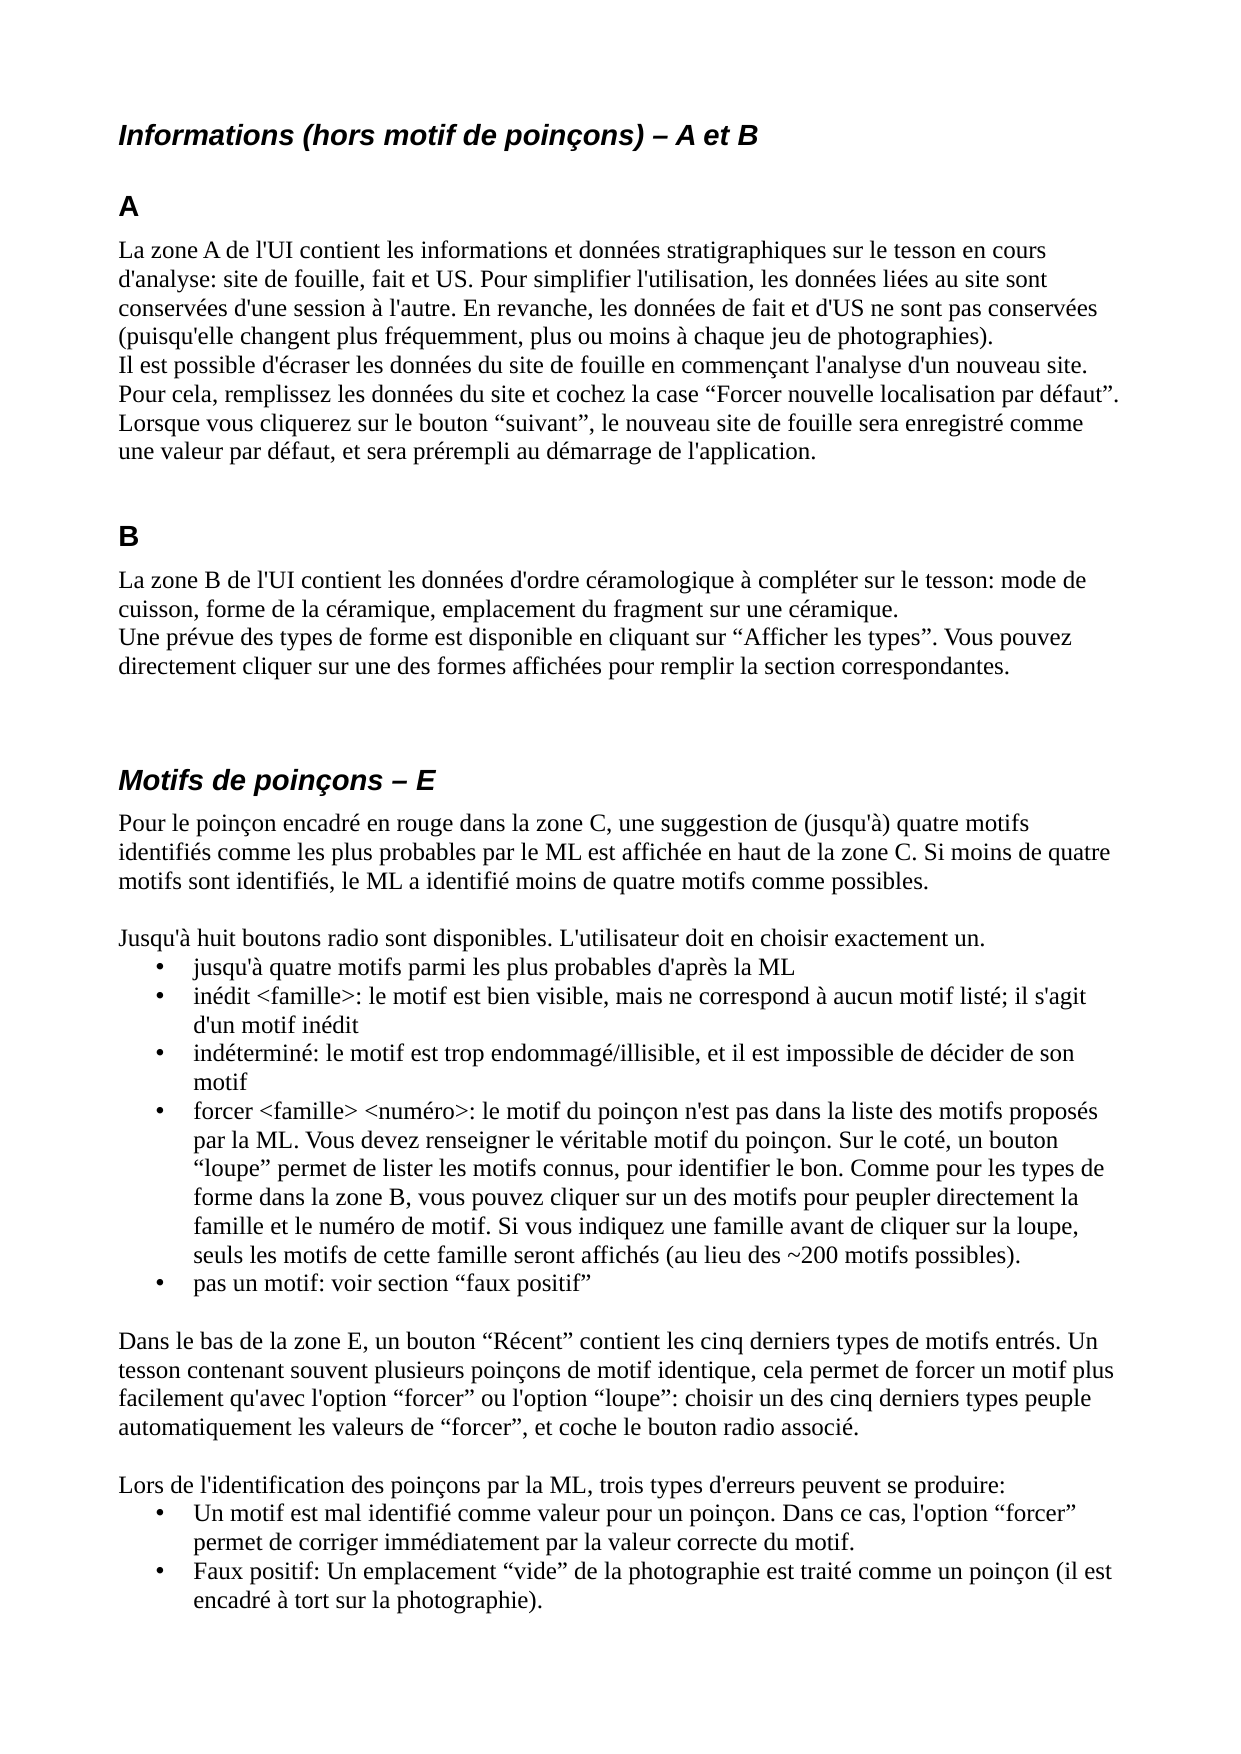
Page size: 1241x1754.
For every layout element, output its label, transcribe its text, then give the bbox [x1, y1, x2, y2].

text La zone B de l'UI contient les données d'ordre céramologique à compléter sur le tesson: mode de cuisson, forme de la céramique, emplacement du fragment sur une céramique. [118, 565, 1122, 622]
subtitle Informations (hors motif de poinçons) – A et B [118, 118, 1122, 152]
text Lors de l'identification des poinçons par la ML, trois types d'erreurs peuvent se produire: [118, 1470, 1122, 1498]
list forcer <famille> <numéro>: le motif du poinçon n'est pas dans la liste des motifs proposés par la ML. Vous devez renseigner le véritable motif du poinçon. Sur le coté, un bouton “loupe” permet de lister les motifs connus, pour identifier le bon. Comme pour les types de forme dans la zone B, vous pouvez cliquer sur un des motifs pour peupler directement la famille et le numéro de motif. Si vous indiquez une famille avant de cliquer sur la loupe, seuls les motifs de cette famille seront affichés (au lieu des ~200 motifs possibles). [156, 1096, 1122, 1268]
subtitle B [118, 519, 1122, 552]
text La zone A de l'UI contient les informations et données stratigraphiques sur le tesson en cours d'analyse: site de fouille, fait et US. Pour simplifier l'utilisation, les données liées au site sont conservées d'une session à l'autre. En revanche, les données de fait et d'US ne sont pas conservées (puisqu'elle changent plus fréquemment, plus ou moins à chaque jeu de photographies). [118, 235, 1122, 350]
list inédit <famille>: le motif est bien visible, mais ne correspond à aucun motif listé; il s'agit d'un motif inédit [156, 981, 1122, 1038]
subtitle Motifs de poinçons – E [118, 762, 1122, 796]
list indéterminé: le motif est trop endommagé/illisible, et il est impossible de décider de son motif [156, 1038, 1122, 1096]
list jusqu'à quatre motifs parmi les plus probables d'après la ML [156, 952, 1122, 981]
text Dans le bas de la zone E, un bouton “Récent” contient les cinq derniers types de motifs entrés. Un tesson contenant souvent plusieurs poinçons de motif identique, cela permet de forcer un motif plus facilement qu'avec l'option “forcer” ou l'option “loupe”: choisir un des cinq derniers types peuple automatiquement les valeurs de “forcer”, et coche le bouton radio associé. [118, 1326, 1122, 1441]
text Une prévue des types de forme est disponible en cliquant sur “Afficher les types”. Vous pouvez directement cliquer sur une des formes affichées pour remplir la section correspondantes. [118, 622, 1122, 680]
list Faux positif: Un emplacement “vide” de la photographie est traité comme un poinçon (il est encadré à tort sur la photographie). [156, 1556, 1122, 1613]
list pas un motif: voir section “faux positif” [156, 1268, 1122, 1297]
text Il est possible d'écraser les données du site de fouille en commençant l'analyse d'un nouveau site. Pour cela, remplissez les données du site et cochez la case “Forcer nouvelle localisation par défaut”. Lorsque vous cliquerez sur le bouton “suivant”, le nouveau site de fouille sera enregistré comme une valeur par défaut, et sera prérempli au démarrage de l'application. [118, 350, 1122, 465]
text Pour le poinçon encadré en rouge dans la zone C, une suggestion de (jusqu'à) quatre motifs identifiés comme les plus probables par le ML est affichée en haut de la zone C. Si moins de quatre motifs sont identifiés, le ML a identifié moins de quatre motifs comme possibles. [118, 808, 1122, 895]
text Jusqu'à huit boutons radio sont disponibles. L'utilisateur doit en choisir exactement un. [118, 923, 1122, 952]
subtitle A [118, 189, 1122, 223]
list Un motif est mal identifié comme valeur pour un poinçon. Dans ce cas, l'option “forcer” permet de corriger immédiatement par la valeur correcte du motif. [156, 1498, 1122, 1556]
